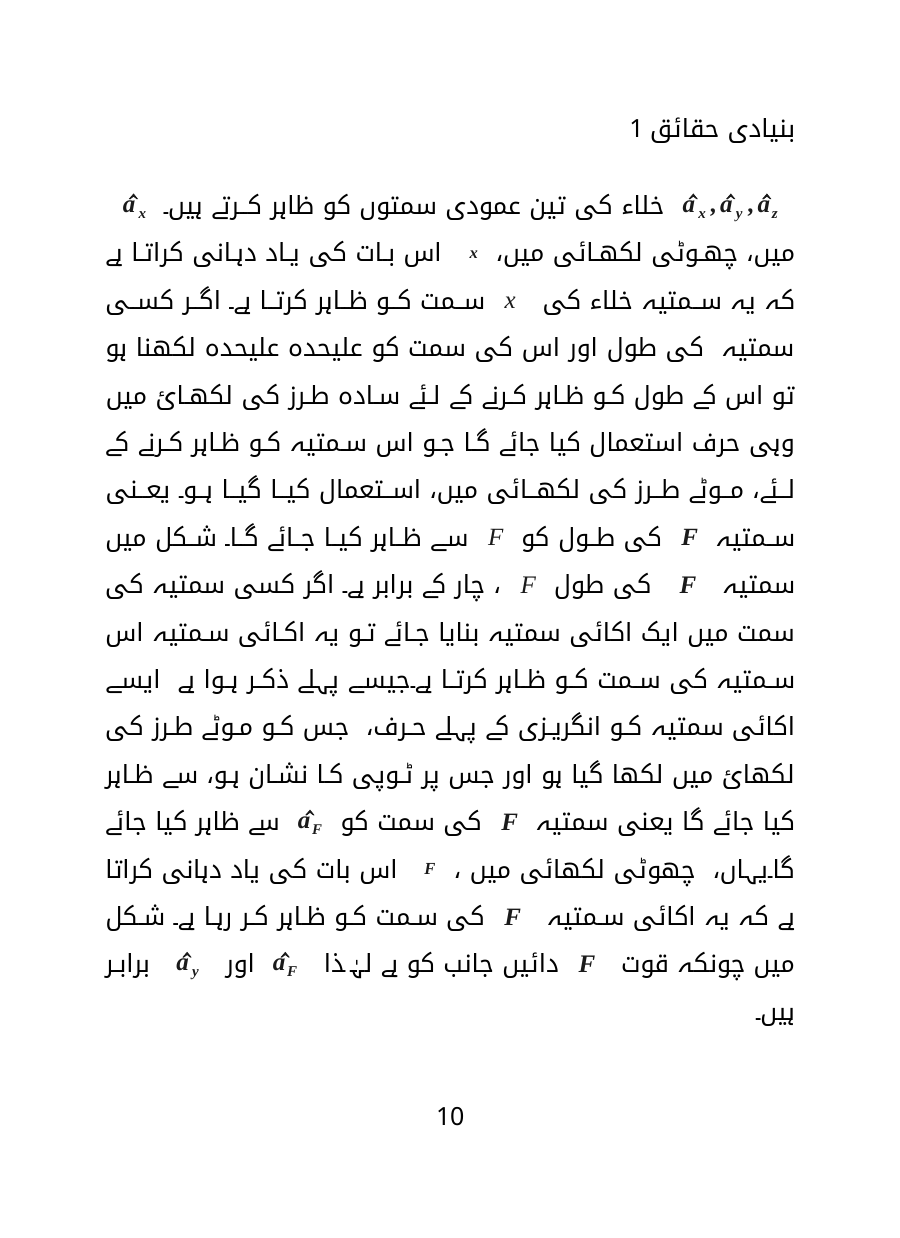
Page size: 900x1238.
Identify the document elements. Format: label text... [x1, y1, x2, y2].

text وہ خط جس کا طول اور سمت معین ہو، اسے سمتیہ کہتے ہیں۔ سمتیہ کو انگریزی یا لاطینی زبان کے چھوٹے یا بڑے حروف، جن کو موٹے طرز کی لکھائی میں لکھا گیا ہو، سے ظاہر کیا جائے گا، مثلاً قوت کو سے ظاہر کیا جائے گا۔یہاں شکل 1.1 سے رجوع کرنا بہتر ہے۔ ایک ایسا سمتیہ جس کی طول ایک ہو، کو اکائی سمتیہ کہتے ہیں۔ اس کتاب میں اکائی سمتیہ کو انگریزی کے پہلے حرف جس کو موٹے طرز کی لکھائ میں لکھا گیا ہو اور جس پر ٹوپی کا نشان ہو سے ظاہر کیا جائے گا، مثلاً اکائی سمتیہخلاء کی تین عمودی سمتوں کو ظاہر کرتے ہیں۔میں، چھوٹی لکھائی میں، اس بات کی یاد دہانی کراتا ہے کہ یہ سمتیہ خلاء کی سمت کو ظاہر کرتا ہے۔ اگر کسی سمتیہ کی طول اور اس کی سمت کو علیحدہ علیحدہ لکھنا ہو تو اس کے طول کو ظاہر کرنے کے لئے سادہ طرز کی لکھائ میں وہی حرف استعمال کیا جائے گا جو اس سمتیہ کو ظاہر کرنے کے لئے، موٹے طرز کی لکھائی میں، استعمال کیا گیا ہو۔ یعنی سمتیہکی طول کوسے ظاہر کیا جائے گا۔ شکل میں سمتیہ کی طول، چار کے برابر ہے۔ اگر کسی سمتیہ کی سمت میں ایک اکائی سمتیہ بنایا جائے تو یہ اکائی سمتیہ اس سمتیہ کی سمت کو ظاہر کرتا ہے۔جیسے پہلے ذکر ہوا ہے ایسے اکائی سمتیہ کو انگریزی کے پہلے حرف، جس کو موٹے طرز کی لکھائ میں لکھا گیا ہو اور جس پر ٹوپی کا نشان ہو، سے ظاہر کیا جائے گا یعنی سمتیہکی سمت کوسے ظاہر کیا جائے گا۔یہاں، چھوٹی لکھائی میں ، اس بات کی یاد دہانی کراتا ہے کہ یہ اکائی سمتیہ کی سمت کو ظاہر کر رہا ہے۔ شکل میں چونکہ قوت دائیں جانب کو ہے لہٰذا اور برابر ہیں۔ [105, 182, 795, 1036]
